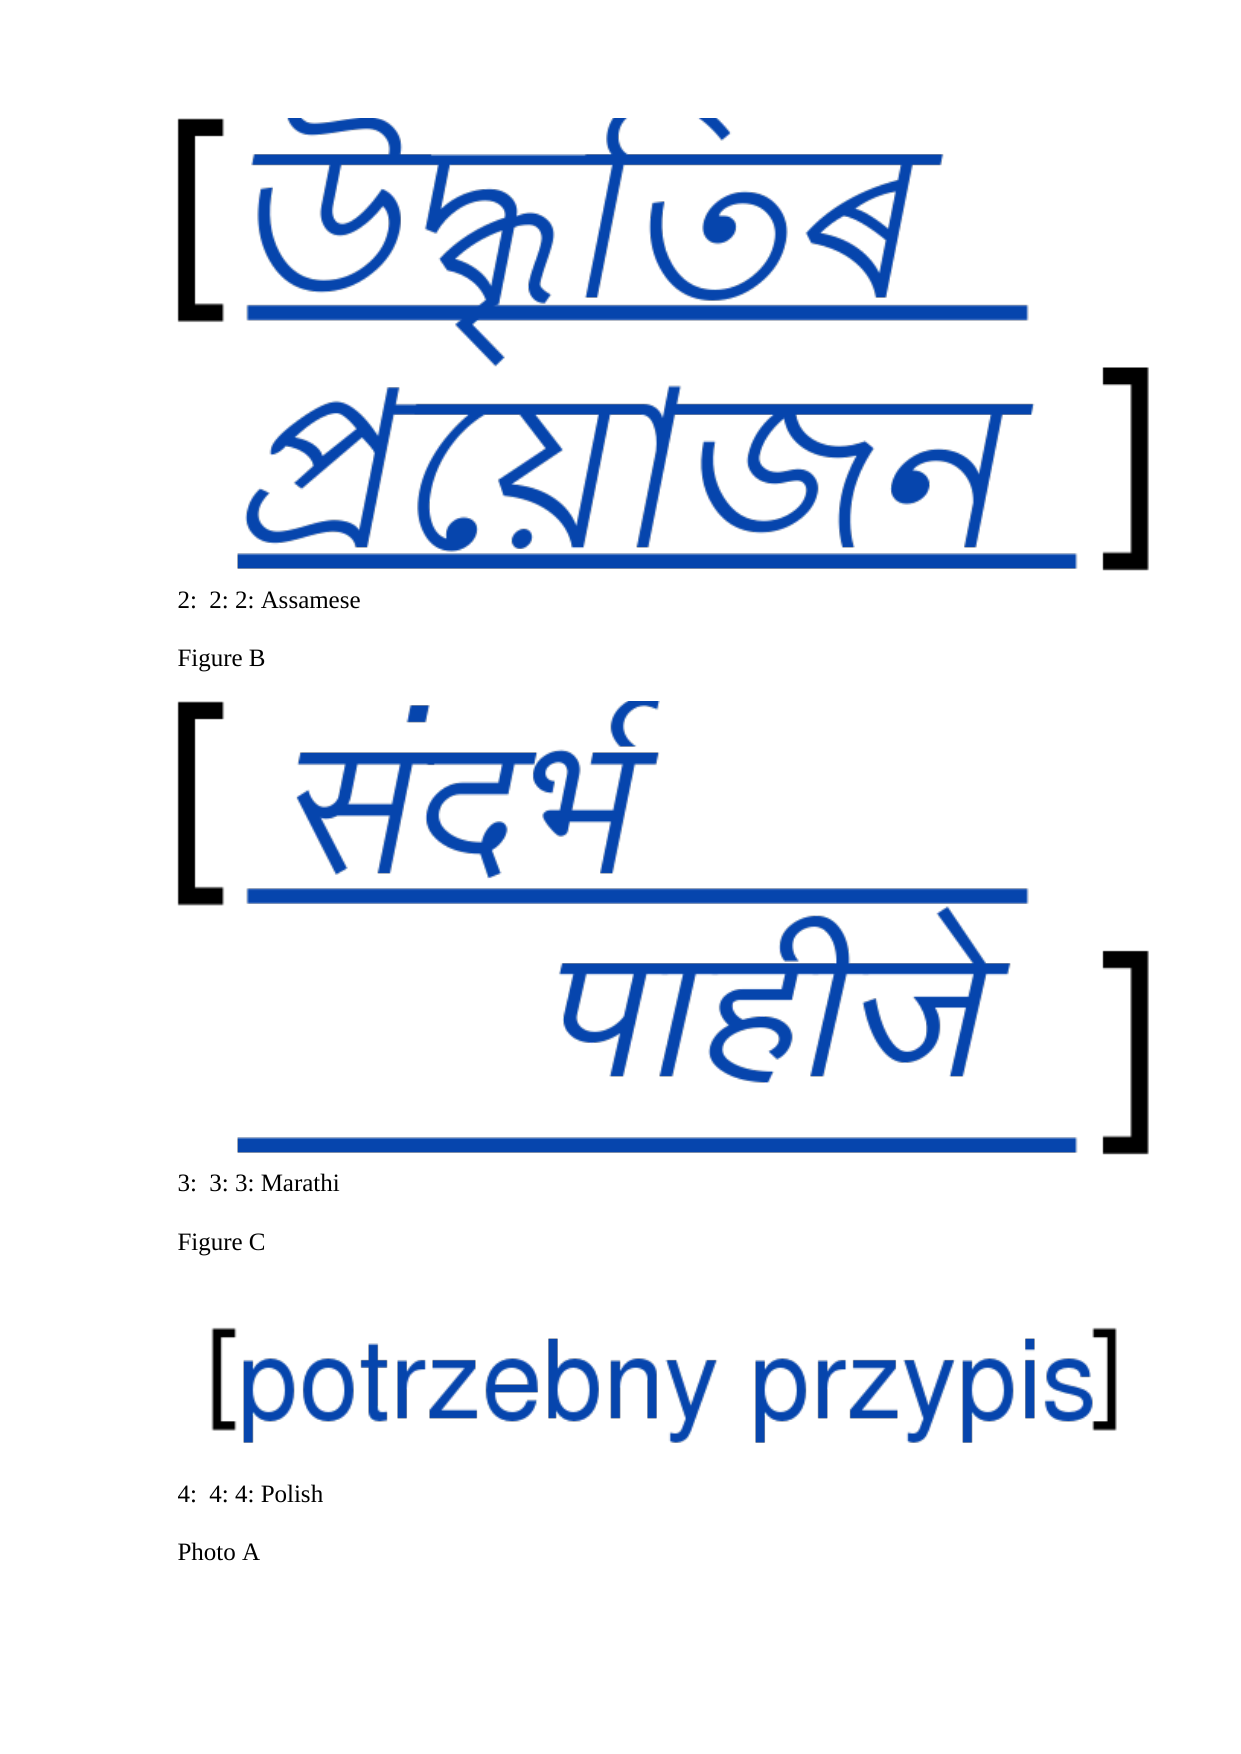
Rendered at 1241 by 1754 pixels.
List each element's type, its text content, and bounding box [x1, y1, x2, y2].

text Figure C [177, 1227, 1152, 1255]
text Photo A [177, 1537, 1152, 1566]
picture [177, 701, 1152, 1165]
text Figure B [177, 643, 1152, 672]
picture [177, 1284, 1152, 1475]
text 4: 4: 4: Polish [177, 1475, 1152, 1508]
picture [177, 118, 1152, 581]
text 3: 3: 3: Marathi [177, 1165, 1152, 1197]
text 2: 2: 2: Assamese [177, 581, 1152, 614]
